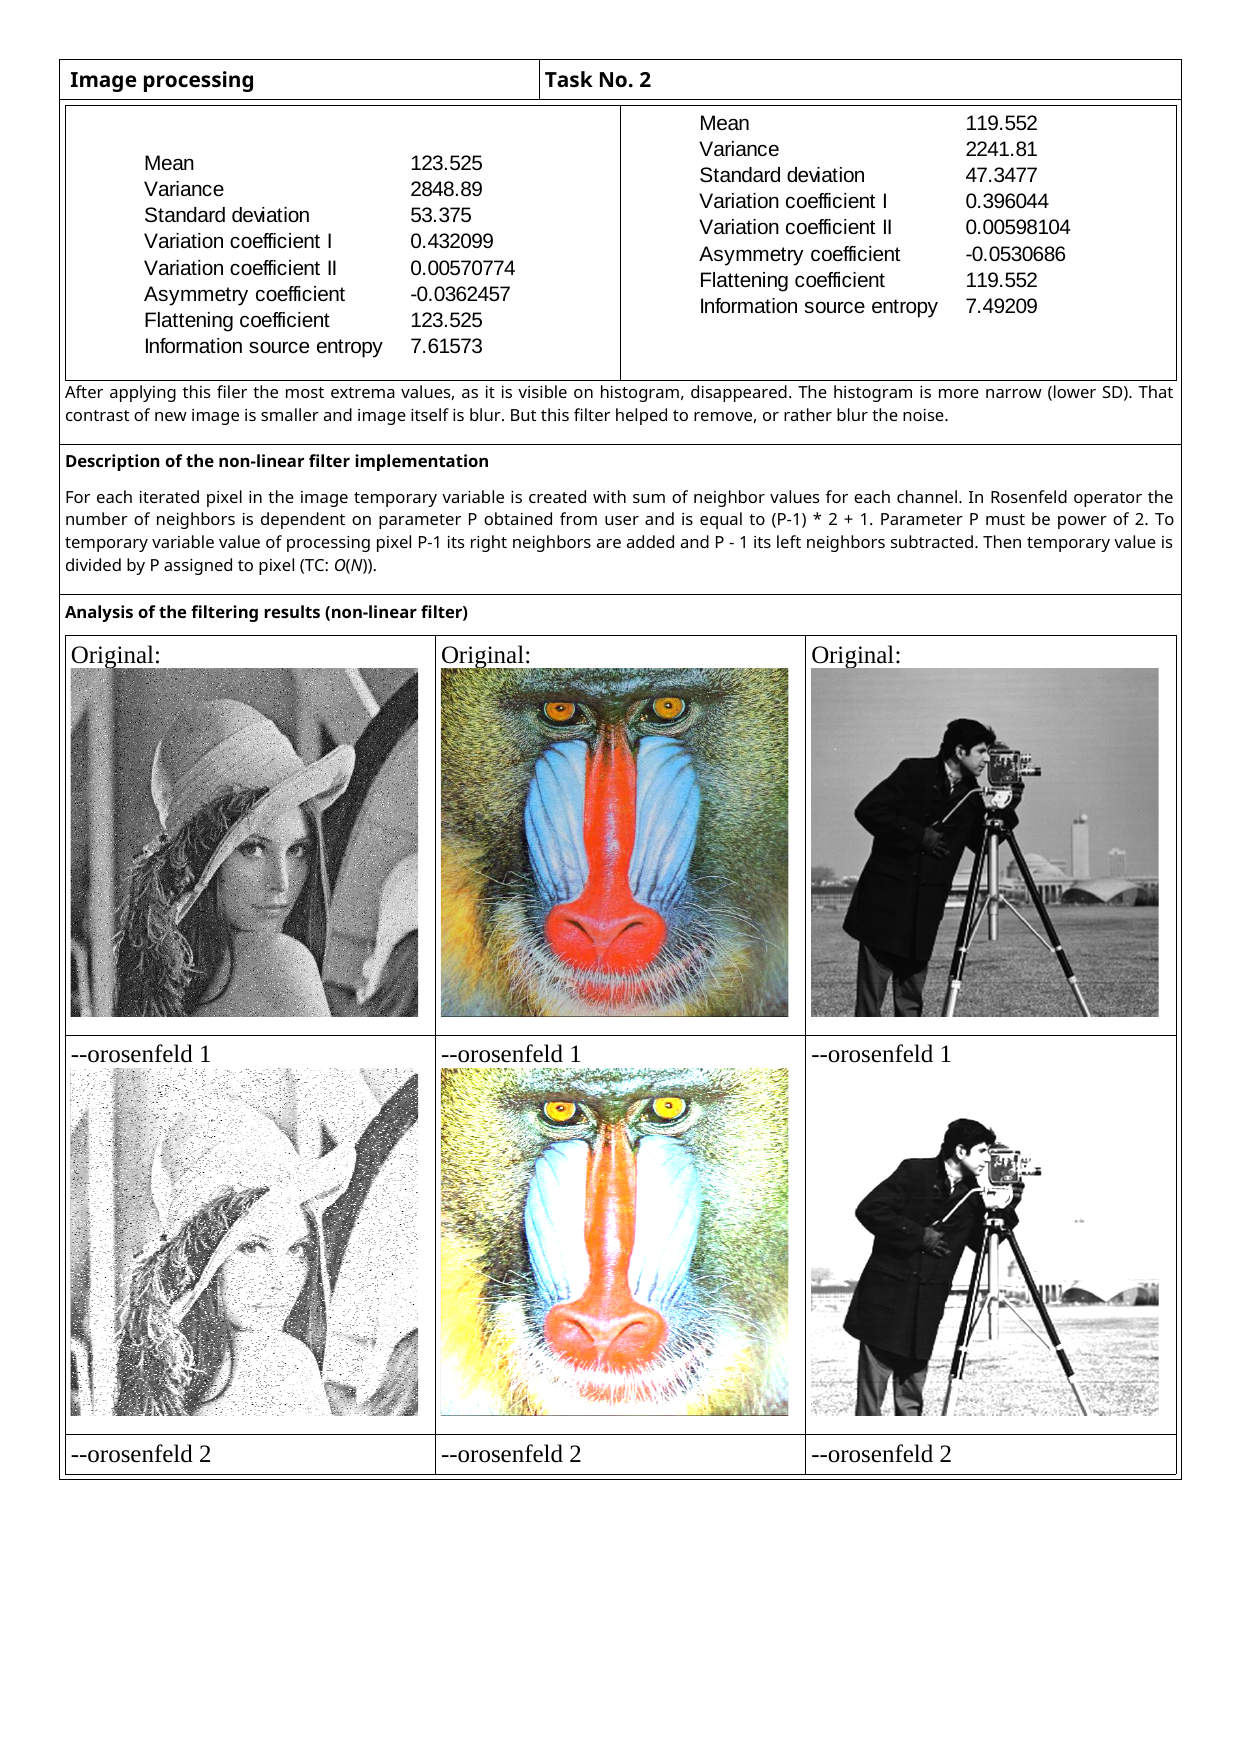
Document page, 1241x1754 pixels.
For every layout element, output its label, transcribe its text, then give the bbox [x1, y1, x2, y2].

table_cell --orosenfeld 1 [806, 1036, 1176, 1434]
table_cell After applying this filer the most extrema values, as it is visible on histogram, disappeared. The histogram is more narrow (lower SD). That contrast of new image is smaller and image itself is blur. But this filter helped to remove, or rather blur the noise. [60, 100, 1181, 444]
picture [811, 668, 1159, 1017]
table_cell --orosenfeld 1 [66, 1036, 435, 1434]
table_cell --orosenfeld 2 [806, 1435, 1176, 1473]
picture [811, 1068, 1159, 1416]
picture [440, 668, 789, 1017]
table_cell --orosenfeld 1 [436, 1036, 805, 1434]
table_cell Description of the non-linear filter implementation For each iterated pixel in the image temporary variable is created with sum of neighbor values for each channel. In Rosenfeld operator the number of neighbors is dependent on parameter P obtained from user and is equal to (P-1) * 2 + 1. Parameter P must be power of 2. To temporary variable value of processing pixel P-1 its right neighbors are added and P - 1 its left neighbors subtracted. Then temporary value is divided by P assigned to pixel (TC: O(N)). [60, 445, 1181, 594]
table_cell --orosenfeld 2 [66, 1435, 435, 1473]
table_header Task No. 2 [540, 60, 1181, 99]
table_header Original: [806, 636, 1176, 1035]
table_cell --orosenfeld 2 [436, 1435, 805, 1473]
table_cell Analysis of the filtering results (non-linear filter) [60, 595, 1181, 1479]
table_header Image processing [60, 60, 539, 99]
picture [70, 668, 419, 1017]
table_cell [621, 106, 1176, 380]
table_header Original: [66, 636, 435, 1035]
picture [70, 1068, 419, 1416]
table_header Original: [436, 636, 805, 1035]
table_cell [66, 106, 620, 380]
picture [440, 1068, 789, 1416]
